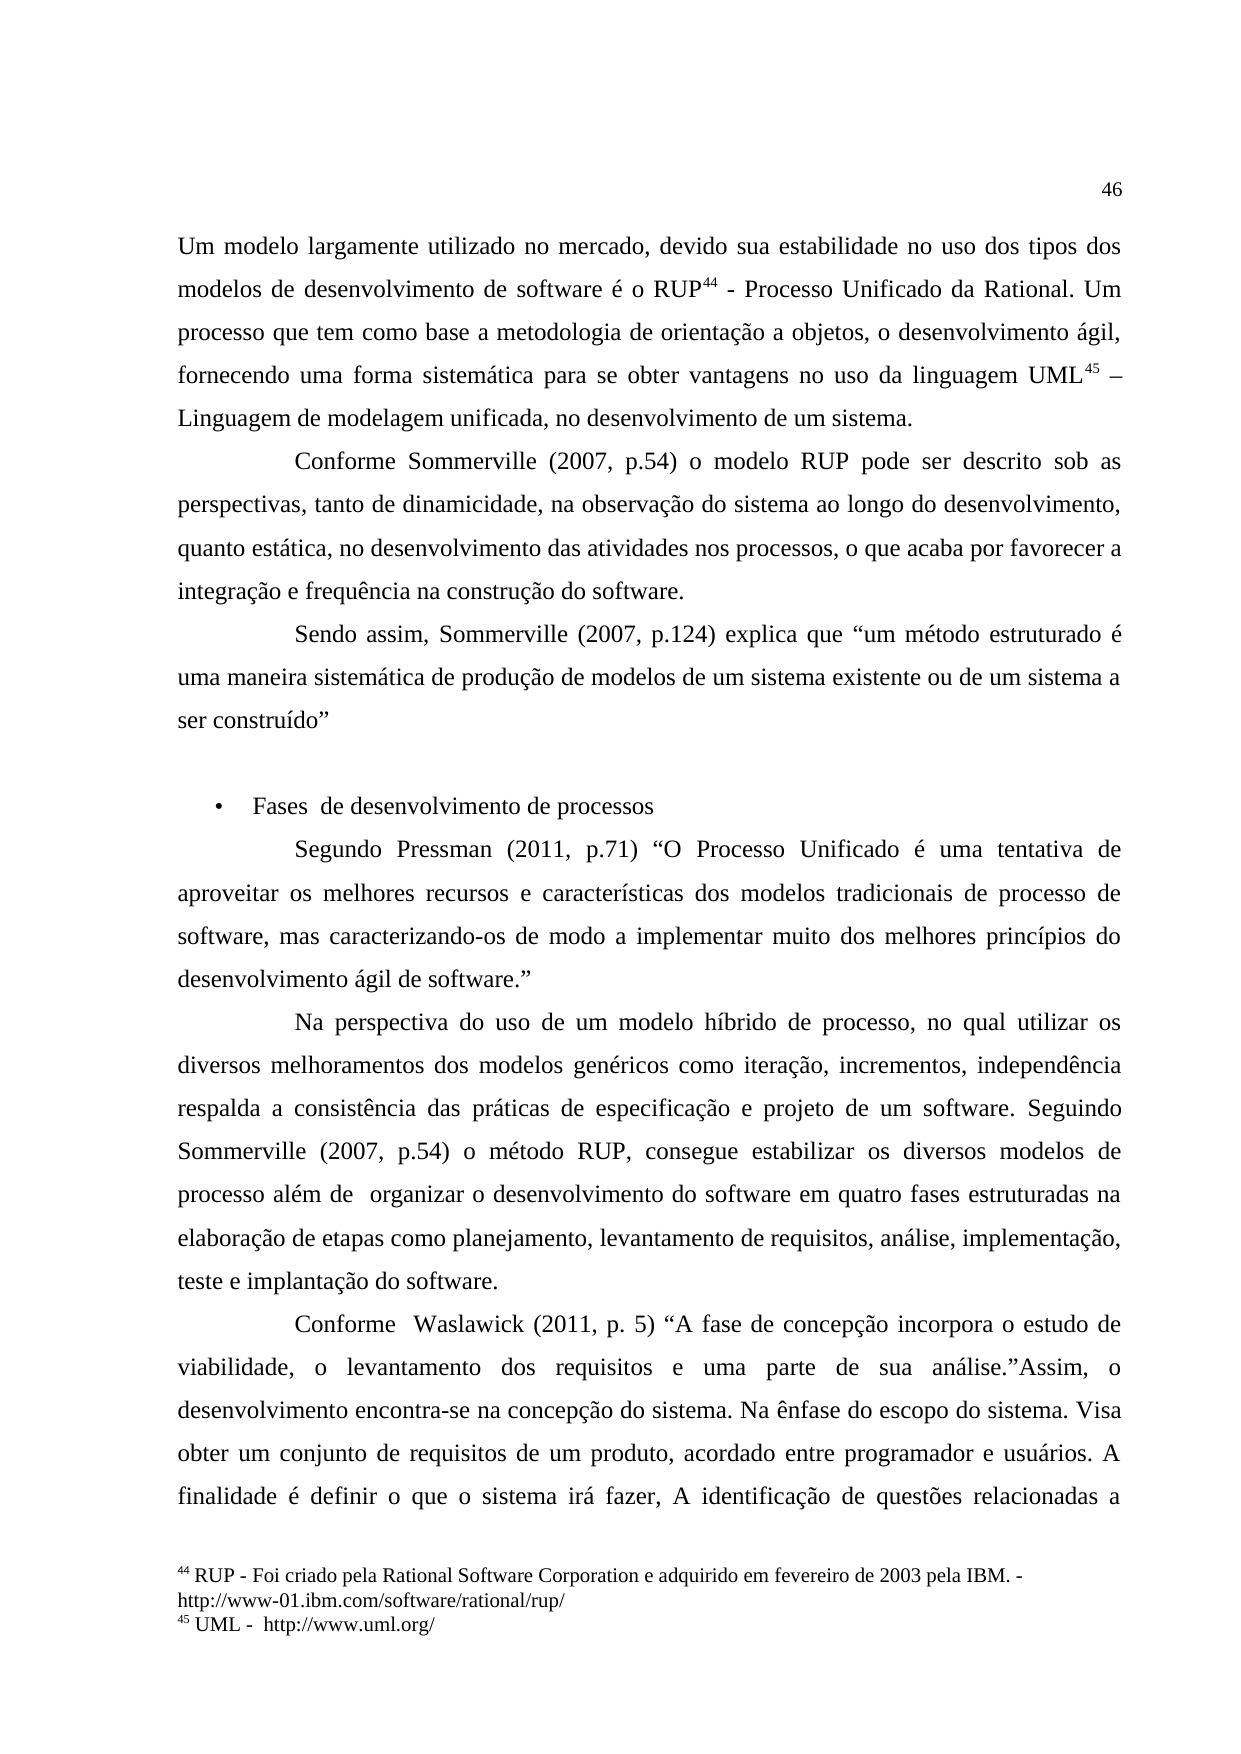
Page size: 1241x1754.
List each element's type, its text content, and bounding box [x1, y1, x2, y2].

text RUP - Foi criado pela Rational Software Corporation e adquirido em fevereiro de 2003 pela IBM. - http://www-01.ibm.com/software/rational/rup/ [177, 1562, 1122, 1612]
text Conforme Waslawick (2011, p. 5) “A fase de concepção incorpora o estudo de viabilidade, o levantamento dos requisitos e uma parte de sua análise.”Assim, o desenvolvimento encontra-se na concepção do sistema. Na ênfase do escopo do sistema. Visa obter um conjunto de requisitos de um produto, acordado entre programador e usuários. A finalidade é definir o que o sistema irá fazer, A identificação de questões relacionadas a [177, 1309, 1122, 1510]
text Um modelo largamente utilizado no mercado, devido sua estabilidade no uso dos tipos dos modelos de desenvolvimento de software é o RUP - Processo Unificado da Rational. Um processo que tem como base a metodologia de orientação a objetos, o desenvolvimento ágil, fornecendo uma forma sistemática para se obter vantagens no uso da linguagem UML – Linguagem de modelagem unificada, no desenvolvimento de um sistema. [177, 231, 1122, 432]
list Fases de desenvolvimento de processos [215, 791, 1122, 820]
text Conforme Sommerville (2007, p.54) o modelo RUP pode ser descrito sob as perspectivas, tanto de dinamicidade, na observação do sistema ao longo do desenvolvimento, quanto estática, no desenvolvimento das atividades nos processos, o que acaba por favorecer a integração e frequência na construção do software. [177, 446, 1122, 604]
text Segundo Pressman (2011, p.71) “O Processo Unificado é uma tentativa de aproveitar os melhores recursos e características dos modelos tradicionais de processo de software, mas caracterizando-os de modo a implementar muito dos melhores princípios do desenvolvimento ágil de software.” [177, 834, 1122, 993]
text Na perspectiva do uso de um modelo híbrido de processo, no qual utilizar os diversos melhoramentos dos modelos genéricos como iteração, incrementos, independência respalda a consistência das práticas de especificação e projeto de um software. Seguindo Sommerville (2007, p.54) o método RUP, consegue estabilizar os diversos modelos de processo além de organizar o desenvolvimento do software em quatro fases estruturadas na elaboração de etapas como planejamento, levantamento de requisitos, análise, implementação, teste e implantação do software. [177, 1007, 1122, 1294]
text Sendo assim, Sommerville (2007, p.124) explica que “um método estruturado é uma maneira sistemática de produção de modelos de um sistema existente ou de um sistema a ser construído” [177, 619, 1122, 734]
text UML - http://www.uml.org/ [177, 1612, 1122, 1636]
